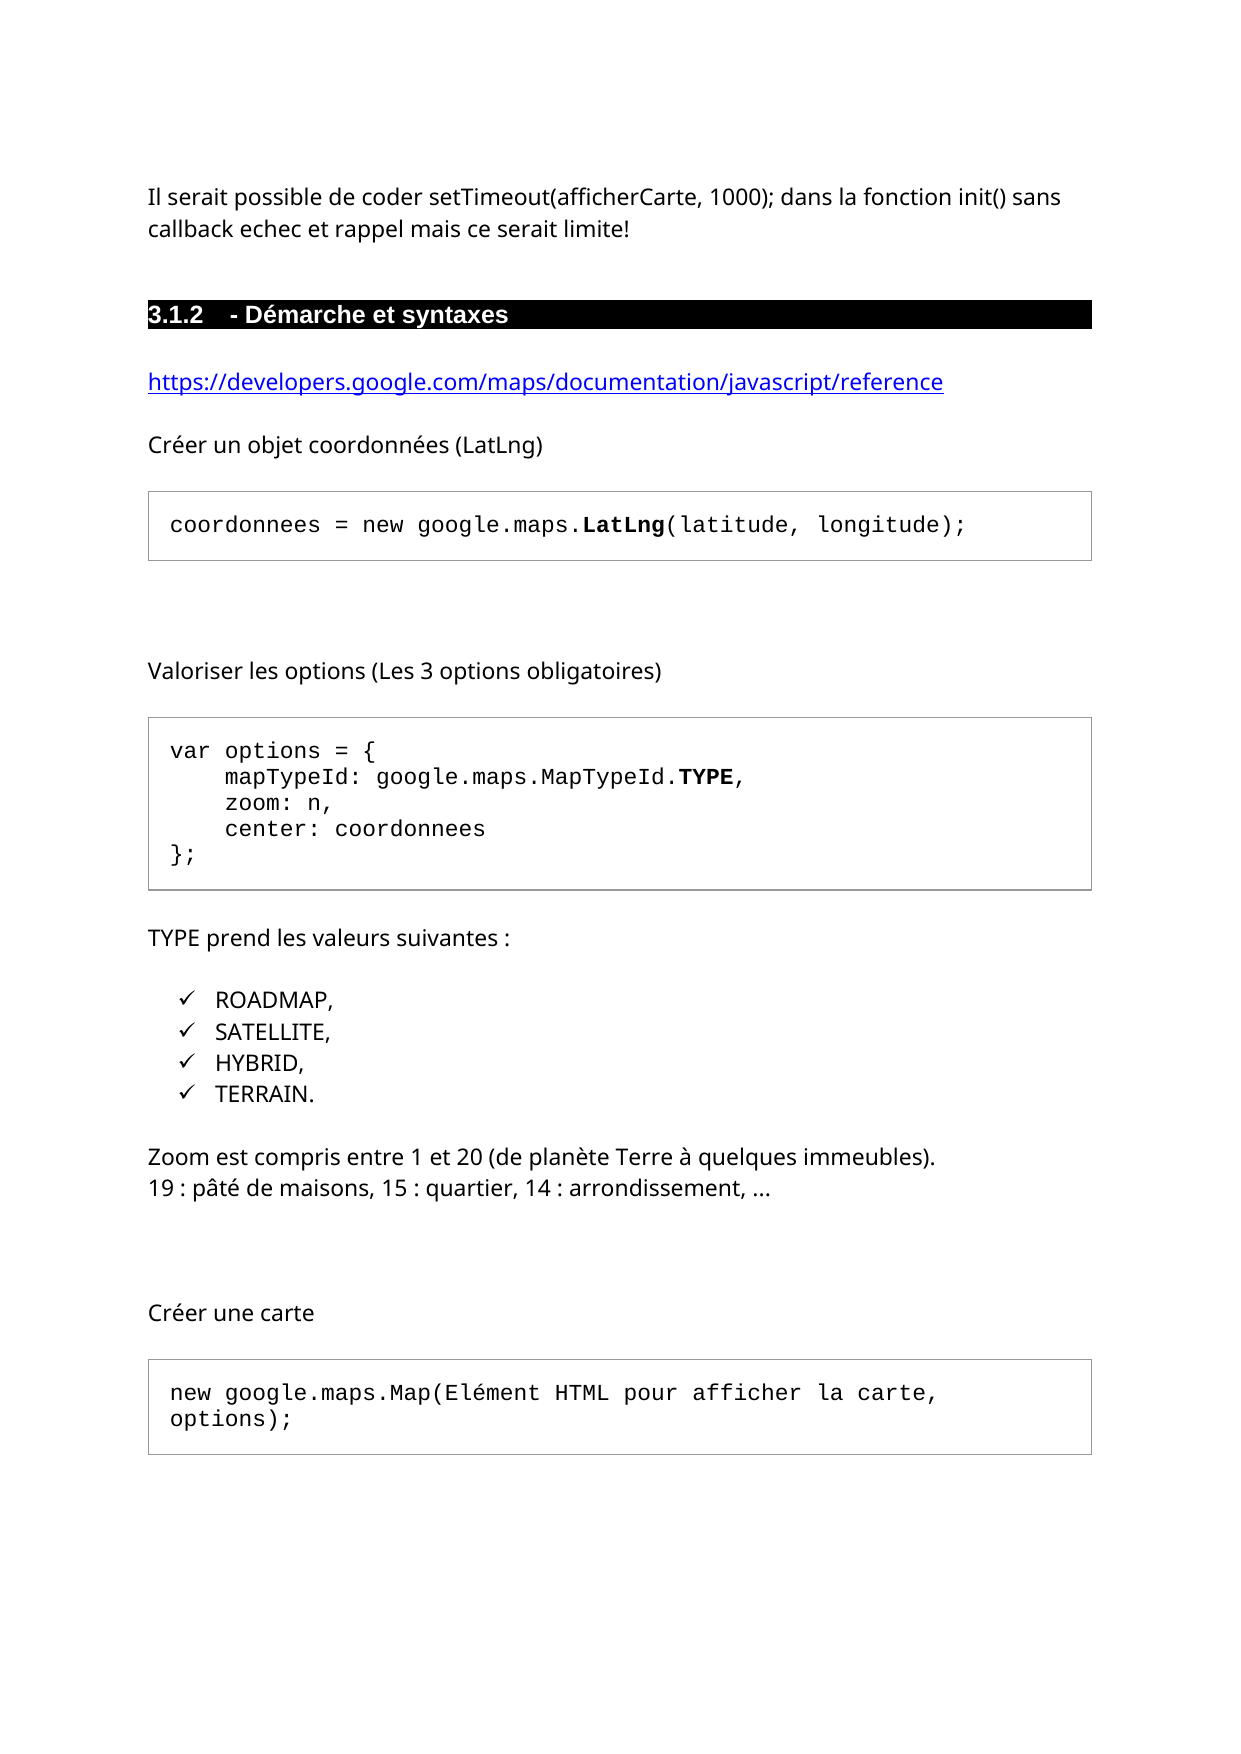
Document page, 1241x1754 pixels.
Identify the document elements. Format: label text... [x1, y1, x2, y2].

text zoom: n, [149, 769, 1091, 795]
list HYBRID, [177, 1047, 1092, 1078]
text new google.maps.Map(Elément HTML pour afficher la carte, options); [149, 1360, 1091, 1454]
text Valoriser les options (Les 3 options obligatoires) [148, 655, 1092, 686]
text Zoom est compris entre 1 et 20 (de planète Terre à quelques immeubles). [148, 1141, 1092, 1172]
list ROADMAP, [177, 984, 1092, 1016]
text var options = { [149, 718, 1091, 743]
subtitle - Démarche et syntaxes [148, 300, 1092, 329]
text Créer un objet coordonnées (LatLng) [148, 429, 1092, 460]
text Il serait possible de coder setTimeout(afficherCarte, 1000); dans la fonction init() sans callback echec et rappel mais ce serait limite! [148, 181, 1092, 244]
list SATELLITE, [177, 1016, 1092, 1047]
text Créer une carte [148, 1297, 1092, 1328]
text 19 : pâté de maisons, 15 : quartier, 14 : arrondissement, ... [148, 1172, 1092, 1203]
text TYPE prend les valeurs suivantes : [148, 922, 1092, 953]
text coordonnees = new google.maps.LatLng(latitude, longitude); [149, 492, 1091, 560]
list TERRAIN. [177, 1078, 1092, 1109]
text mapTypeId: google.maps.MapTypeId.TYPE, [149, 743, 1091, 769]
text https://developers.google.com/maps/documentation/javascript/reference [148, 366, 1092, 397]
text center: coordonnees [149, 795, 1091, 821]
text }; [149, 821, 1091, 889]
